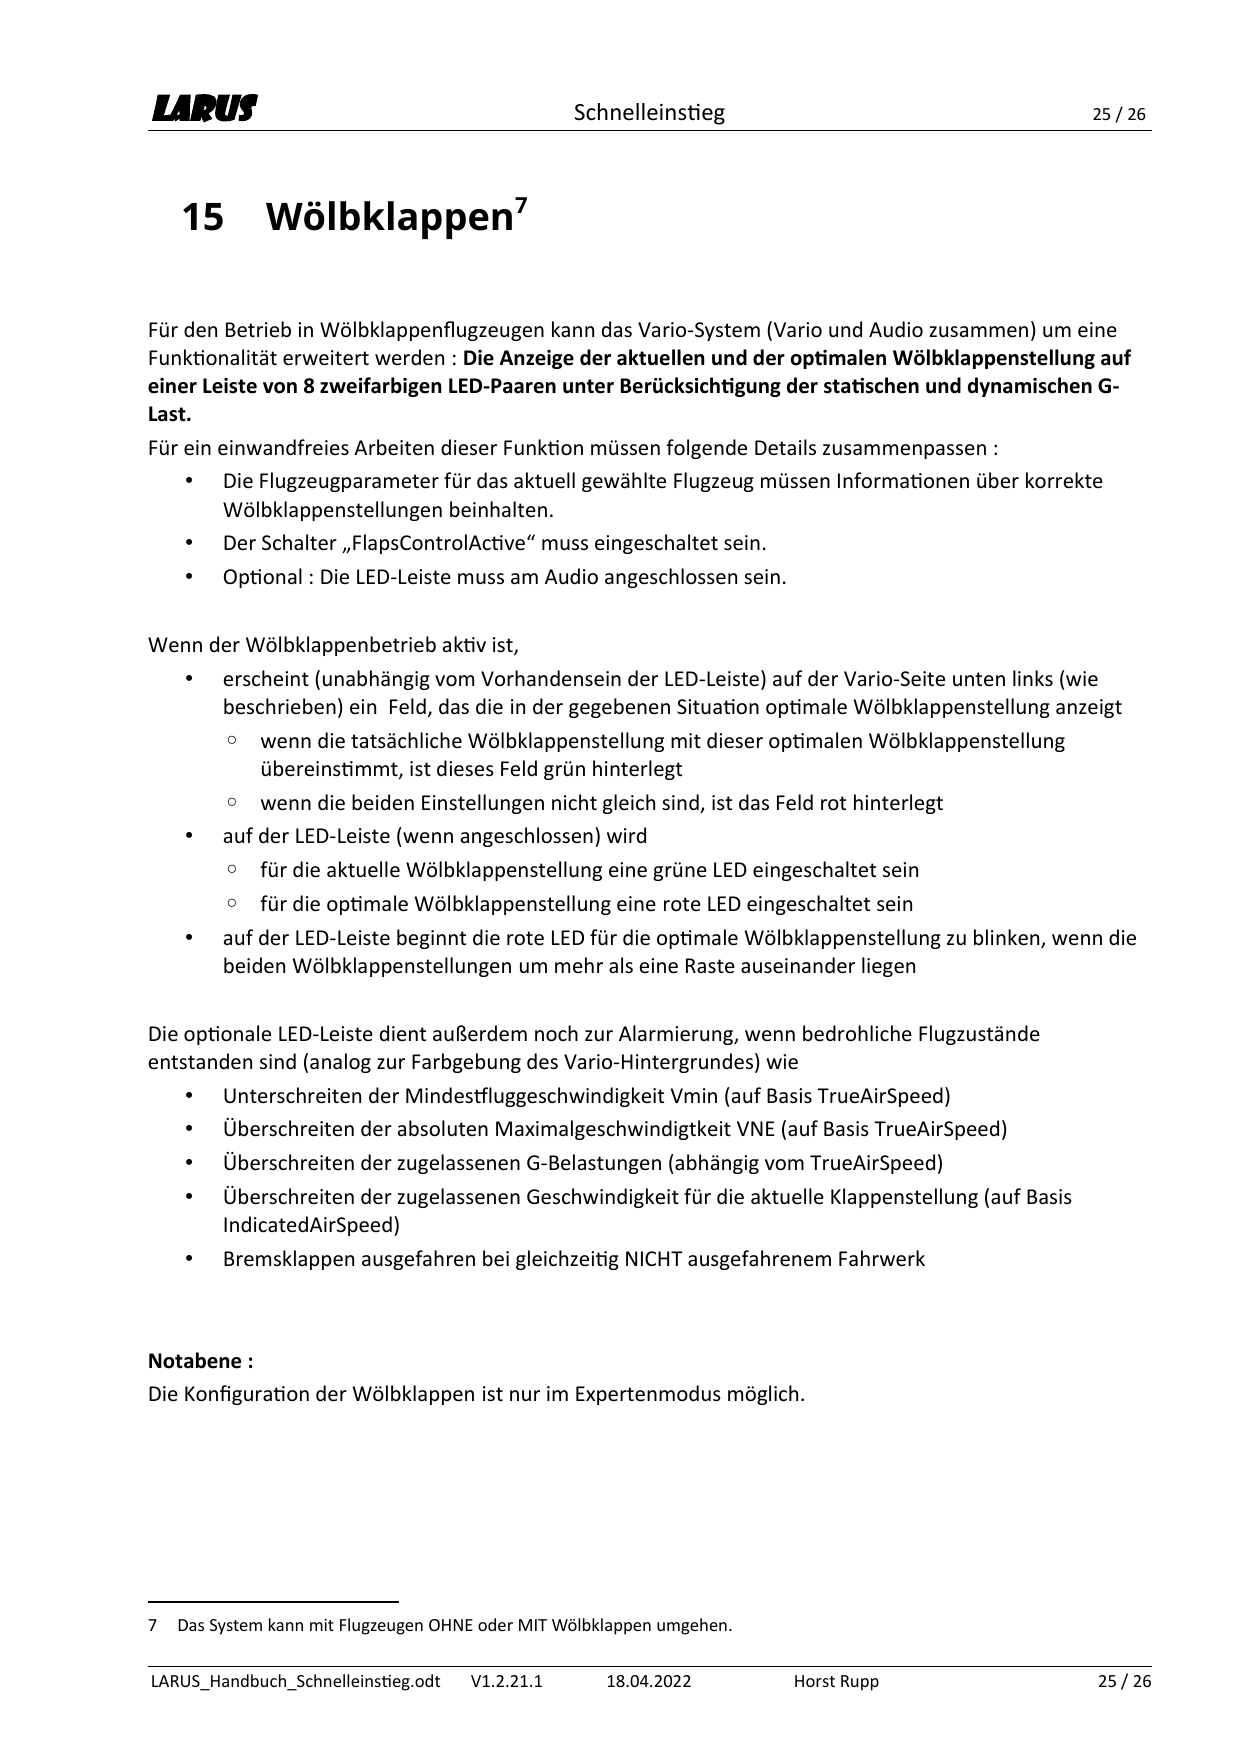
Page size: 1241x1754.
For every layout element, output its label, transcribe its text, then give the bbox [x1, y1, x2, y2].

list erscheint (unabhängig vom Vorhandensein der LED-Leiste) auf der Vario-Seite unten links (wie beschrieben) ein Feld, das die in der gegebenen Situation optimale Wölbklappenstellung anzeigt [185, 664, 1152, 720]
list Überschreiten der absoluten Maximalgeschwindigtkeit VNE (auf Basis TrueAirSpeed) [185, 1114, 1152, 1143]
text Notabene : [148, 1346, 1152, 1374]
text Die optionale LED-Leiste dient außerdem noch zur Alarmierung, wenn bedrohliche Flugzustände entstanden sind (analog zur Farbgebung des Vario-Hintergrundes) wie [148, 1019, 1152, 1075]
list Der Schalter „FlapsControlActive“ muss eingeschaltet sein. [185, 528, 1152, 557]
list Überschreiten der zugelassenen G-Belastungen (abhängig vom TrueAirSpeed) [185, 1148, 1152, 1176]
list Überschreiten der zugelassenen Geschwindigkeit für die aktuelle Klappenstellung (auf Basis IndicatedAirSpeed) [185, 1182, 1152, 1238]
list wenn die tatsächliche Wölbklappenstellung mit dieser optimalen Wölbklappenstellung übereinstimmt, ist dieses Feld grün hinterlegt [223, 726, 1152, 782]
list Bremsklappen ausgefahren bei gleichzeitig NICHT ausgefahrenem Fahrwerk [185, 1244, 1152, 1272]
text Die Konfiguration der Wölbklappen ist nur im Expertenmodus möglich. [148, 1379, 1152, 1408]
list für die optimale Wölbklappenstellung eine rote LED eingeschaltet sein [223, 889, 1152, 917]
text Das System kann mit Flugzeugen OHNE oder MIT Wölbklappen umgehen. [148, 1614, 1152, 1637]
text Für ein einwandfreies Arbeiten dieser Funktion müssen folgende Details zusammenpassen : [148, 433, 1152, 461]
list auf der LED-Leiste beginnt die rote LED für die optimale Wölbklappenstellung zu blinken, wenn die beiden Wölbklappenstellungen um mehr als eine Raste auseinander liegen [185, 923, 1152, 979]
list Die Flugzeugparameter für das aktuell gewählte Flugzeug müssen Informationen über korrekte Wölbklappenstellungen beinhalten. [185, 467, 1152, 523]
text Für den Betrieb in Wölbklappenflugzeugen kann das Vario-System (Vario und Audio zusammen) um eine Funktionalität erweitert werden : Die Anzeige der aktuellen und der optimalen Wölbklappenstellung auf einer Leiste von 8 zweifarbigen LED-Paaren unter Berücksichtigung der statischen und dynamischen G-Last. [148, 315, 1152, 427]
subtitle Wölbklappen [148, 155, 1128, 266]
list wenn die beiden Einstellungen nicht gleich sind, ist das Feld rot hinterlegt [223, 788, 1152, 816]
list für die aktuelle Wölbklappenstellung eine grüne LED eingeschaltet sein [223, 855, 1152, 883]
list Unterschreiten der Mindestfluggeschwindigkeit Vmin (auf Basis TrueAirSpeed) [185, 1081, 1152, 1109]
list auf der LED-Leiste (wenn angeschlossen) wird [185, 822, 1152, 849]
list Optional : Die LED-Leiste muss am Audio angeschlossen sein. [185, 562, 1152, 590]
text Wenn der Wölbklappenbetrieb aktiv ist, [148, 630, 1152, 658]
